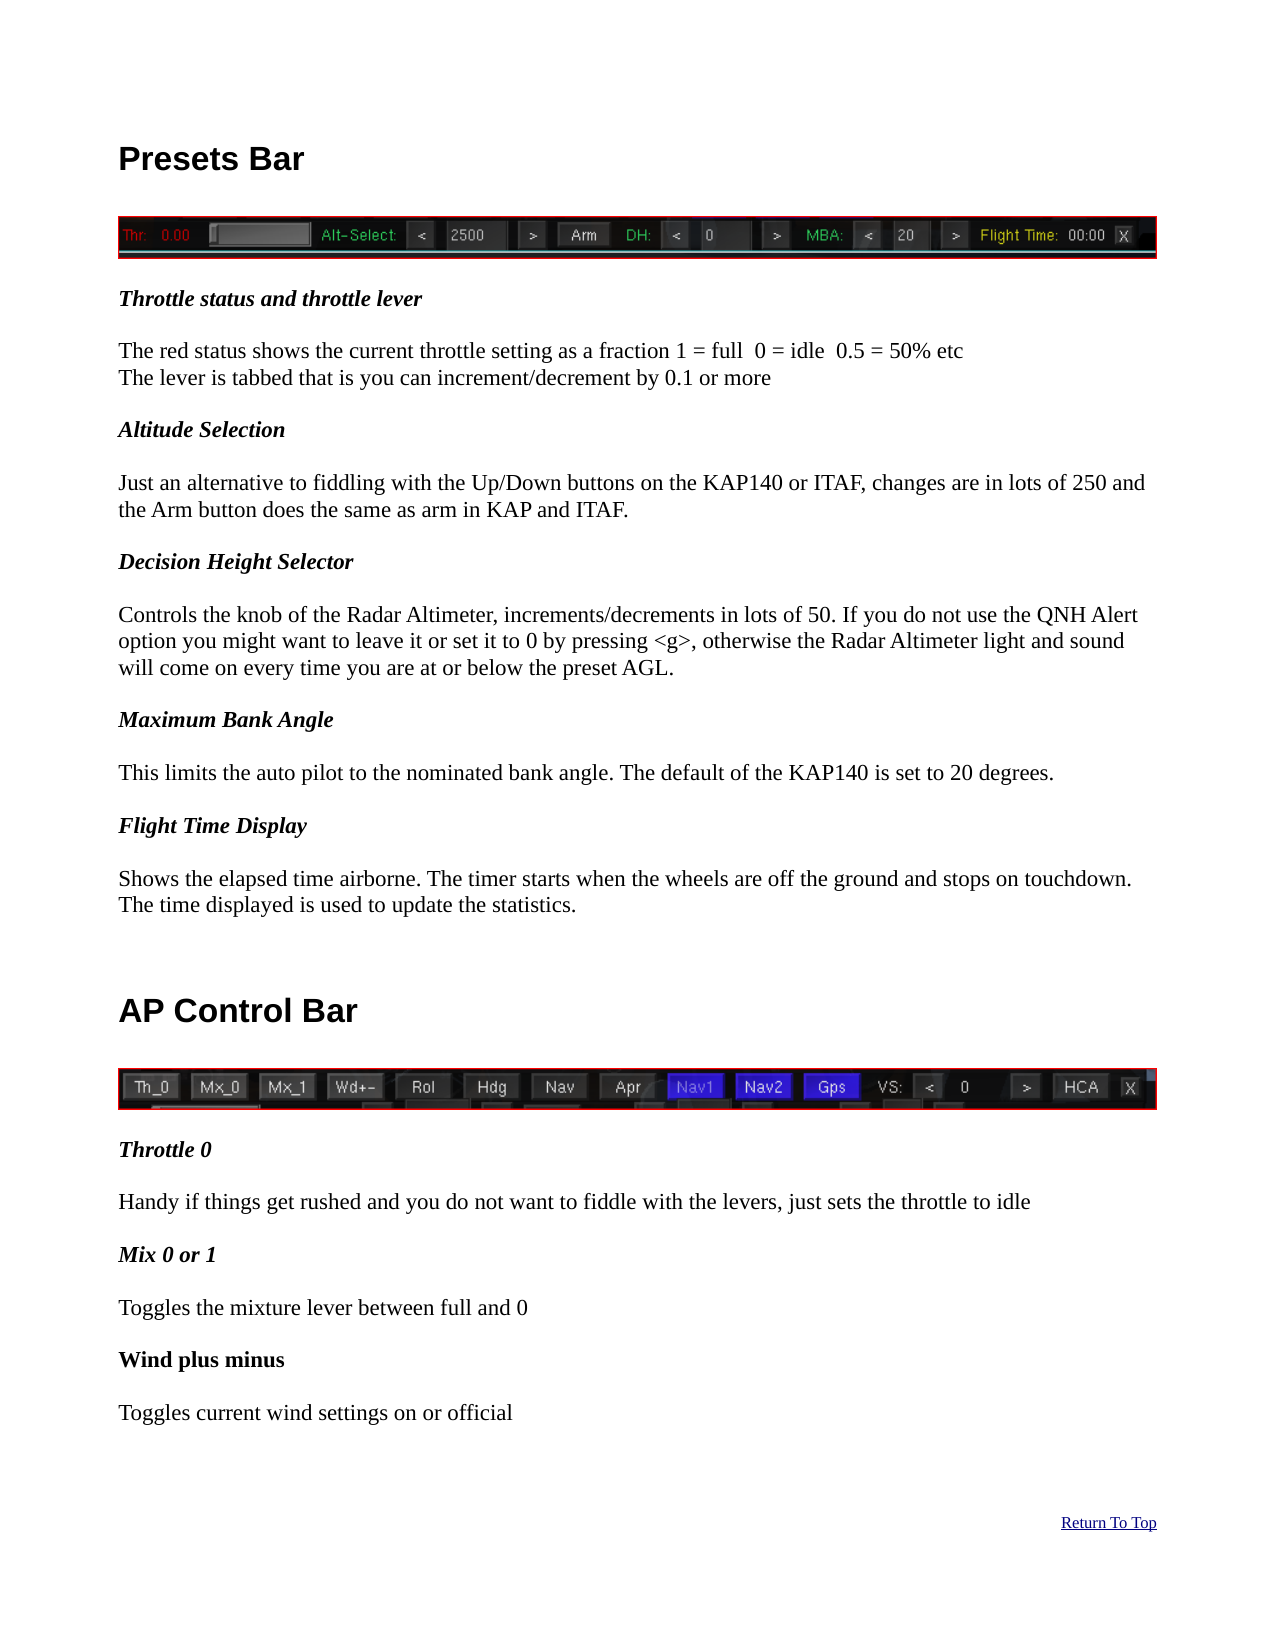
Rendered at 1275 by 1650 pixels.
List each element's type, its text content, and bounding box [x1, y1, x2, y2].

text Toggles current wind settings on or official [118, 1399, 1157, 1426]
text The time displayed is used to update the statistics. [118, 891, 1157, 917]
text Flight Time Display [118, 812, 1157, 838]
subtitle AP Control Bar [118, 991, 1157, 1029]
picture [118, 216, 1157, 259]
text Mix 0 or 1 [118, 1241, 1157, 1267]
text Controls the knob of the Radar Altimeter, increments/decrements in lots of 50. If you do not use the QNH Alert option you might want to leave it or set it to 0 by pressing <g>, otherwise the Radar Altimeter light and sound will come on every time you are at or below the preset AGL. [118, 601, 1157, 680]
picture [118, 1068, 1157, 1110]
text Handy if things get rushed and you do not want to fiddle with the levers, just sets the throttle to idle [118, 1188, 1157, 1215]
text Shows the elapsed time airborne. The timer starts when the wheels are off the ground and stops on touchdown. [118, 864, 1157, 891]
text The red status shows the current throttle setting as a fraction 1 = full 0 = idle 0.5 = 50% etc [118, 337, 1157, 364]
text Just an alternative to fiddling with the Up/Down buttons on the KAP140 or ITAF, changes are in lots of 250 and the Arm button does the same as arm in KAP and ITAF. [118, 469, 1157, 522]
text Throttle status and throttle lever [118, 285, 1157, 311]
text This limits the auto pilot to the nominated bank angle. The default of the KAP140 is set to 20 degrees. [118, 759, 1157, 786]
text Maximum Bank Angle [118, 706, 1157, 733]
text Toggles the mixture lever between full and 0 [118, 1294, 1157, 1320]
text Altitude Selection [118, 417, 1157, 443]
text Decision Height Selector [118, 548, 1157, 575]
text Wind plus minus [118, 1347, 1157, 1373]
text Throttle 0 [118, 1136, 1157, 1162]
subtitle Presets Bar [118, 139, 1157, 178]
text The lever is tabbed that is you can increment/decrement by 0.1 or more [118, 364, 1157, 390]
